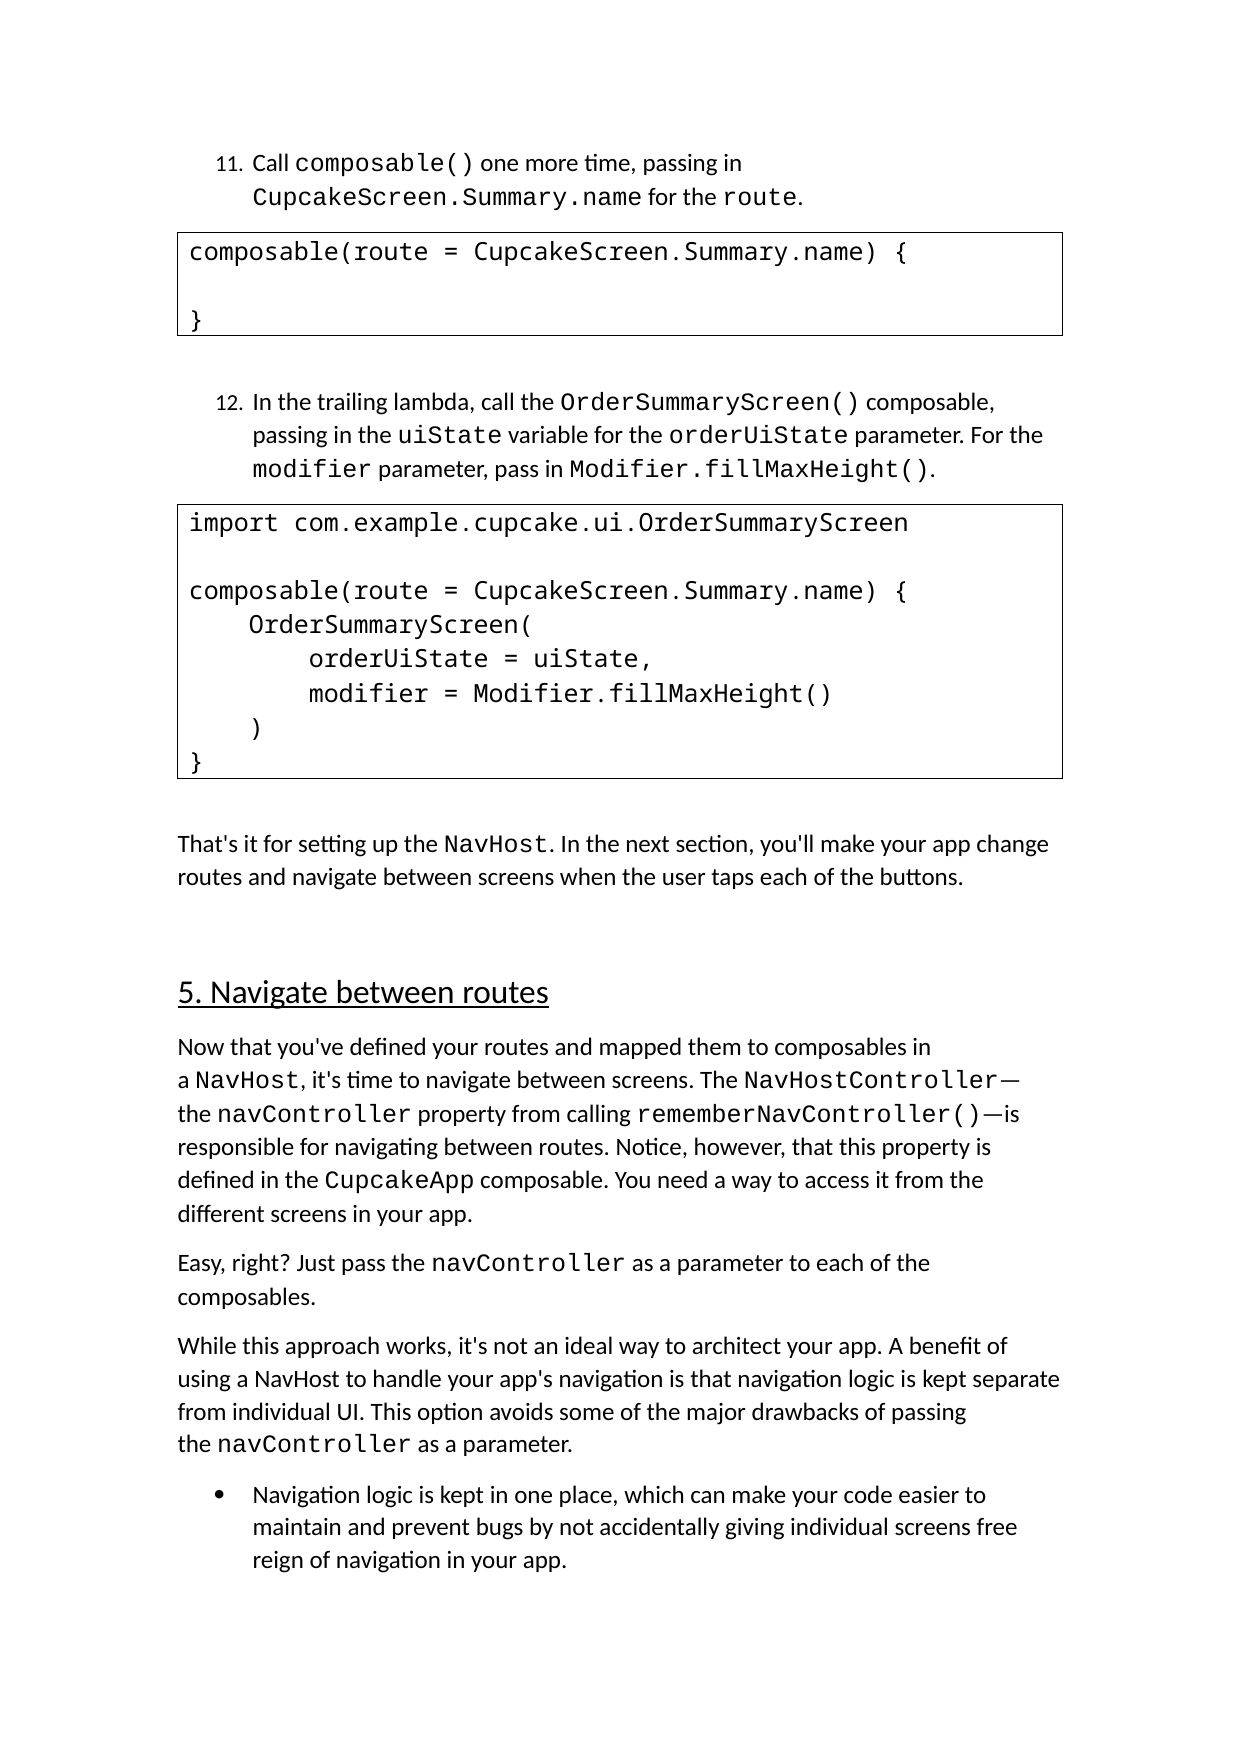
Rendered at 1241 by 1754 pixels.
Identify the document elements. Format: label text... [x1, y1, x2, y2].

list Navigation logic is kept in one place, which can make your code easier to maintain and prevent bugs by not accidentally giving individual screens free reign of navigation in your app. [215, 1479, 1063, 1574]
text That's it for setting up the NavHost. In the next section, you'll make your app change routes and navigate between screens when the user taps each of the buttons. [177, 828, 1063, 892]
text While this approach works, it's not an ideal way to architect your app. A benefit of using a NavHost to handle your app's navigation is that navigation logic is kept separate from individual UI. This option avoids some of the major drawbacks of passing the navController as a parameter. [177, 1330, 1063, 1460]
text 5. Navigate between routes [177, 971, 1063, 1012]
table_header composable(route = CupcakeScreen.Summary.name) { } [178, 233, 1062, 335]
text Easy, right? Just pass the navController as a parameter to each of the composables. [177, 1247, 1063, 1312]
table_header import com.example.cupcake.ui.OrderSummaryScreen composable(route = CupcakeScreen.Summary.name) { OrderSummaryScreen( orderUiState = uiState, modifier = Modifier.fillMaxHeight() ) } [178, 505, 1062, 777]
text Now that you've defined your routes and mapped them to composables in a NavHost, it's time to navigate between screens. The NavHostController—the navController property from calling rememberNavController()—is responsible for navigating between routes. Notice, however, that this property is defined in the CupcakeApp composable. You need a way to access it from the different screens in your app. [177, 1031, 1063, 1228]
list Call composable() one more time, passing in CupcakeScreen.Summary.name for the route. [215, 148, 1063, 213]
list In the trailing lambda, call the OrderSummaryScreen() composable, passing in the uiState variable for the orderUiState parameter. For the modifier parameter, pass in Modifier.fillMaxHeight(). [215, 386, 1063, 485]
